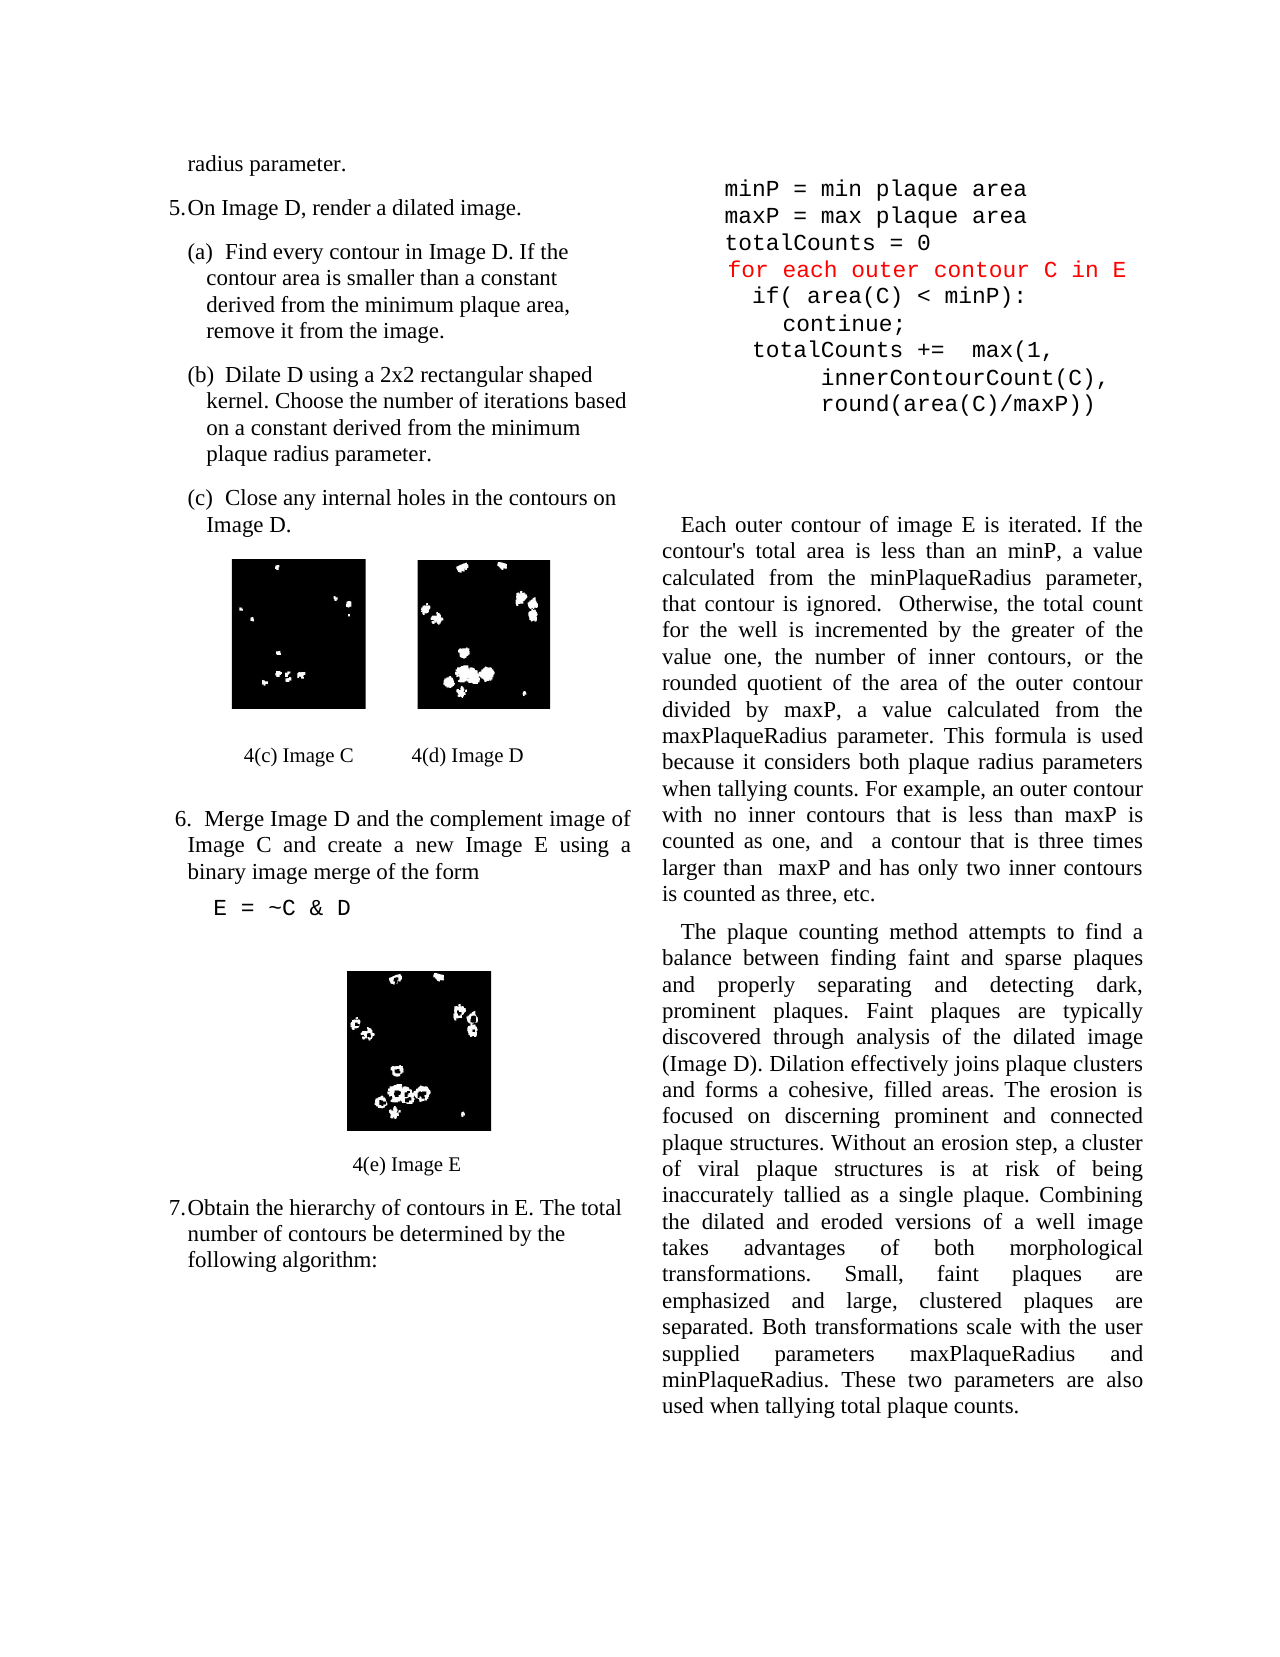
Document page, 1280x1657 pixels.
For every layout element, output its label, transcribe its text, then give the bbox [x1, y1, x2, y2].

text continue; [727, 312, 1144, 338]
text Each outer contour of image E is iterated. If the contour's total area is less than an minP, a value calculated from the minPlaqueRadius parameter, that contour is ignored. Otherwise, the total count for the well is incremented by the greater of the value one, the number of inner contours, or the rounded quotient of the area of the outer contour divided by maxP, a value calculated from the maxPlaqueRadius parameter. This formula is used because it considers both plaque radius parameters when tallying counts. For example, an outer contour with no inner contours that is less than maxP is counted as one, and a contour that is three times larger than maxP and has only two inner contours is counted as three, etc. [662, 511, 1144, 906]
text totalCounts += max(1, [724, 339, 1144, 365]
text for each outer contour C in E [727, 258, 1144, 284]
list radius parameter. [187, 150, 632, 176]
picture [231, 559, 366, 709]
picture [417, 560, 551, 709]
text The plaque counting method attempts to find a balance between finding faint and sparse plaques and properly separating and detecting dark, prominent plaques. Faint plaques are typically discovered through analysis of the dilated image (Image D). Dilation effectively joins plaque clusters and forms a cohesive, filled areas. The erosion is focused on discerning prominent and connected plaque structures. Without an erosion step, a cluster of viral plaque structures is at risk of being inaccurately tallied as a single plaque. Combining the dilated and eroded versions of a well image takes advantages of both morphological transformations. Small, faint plaques are emphasized and large, clustered plaques are separated. Both transformations scale with the user supplied parameters maxPlaqueRadius and minPlaqueRadius. These two parameters are also used when tallying total plaque counts. [662, 918, 1144, 1419]
text if( area(C) < minP): [724, 285, 1144, 311]
text E = ~C & D [213, 897, 632, 923]
text 4(c) Image C 4(d) Image D [244, 743, 632, 767]
list 5. On Image D, render a dilated image. [169, 194, 632, 220]
text innerContourCount(C), [724, 366, 1144, 392]
text maxP = max plaque area [724, 204, 1144, 230]
text round(area(C)/maxP)) [724, 393, 1144, 419]
text 4(e) Image E [181, 1152, 632, 1176]
list (b) Dilate D using a 2x2 rectangular shaped kernel. Choose the number of iterations based on a constant derived from the minimum plaque radius parameter. [187, 361, 632, 467]
text totalCounts = 0 [724, 231, 1144, 257]
text minP = min plaque area [724, 177, 1144, 203]
list (a) Find every contour in Image D. If the contour area is smaller than a constant derived from the minimum plaque area, remove it from the image. [187, 238, 632, 343]
list (c) Close any internal holes in the contours on Image D. [187, 484, 632, 537]
list Obtain the hierarchy of contours in E. The total number of contours be determined by the following algorithm: [169, 1194, 632, 1273]
picture [347, 971, 492, 1131]
text 6. Merge Image D and the complement image of Image C and create a new Image E using a binary image merge of the form [169, 805, 632, 884]
